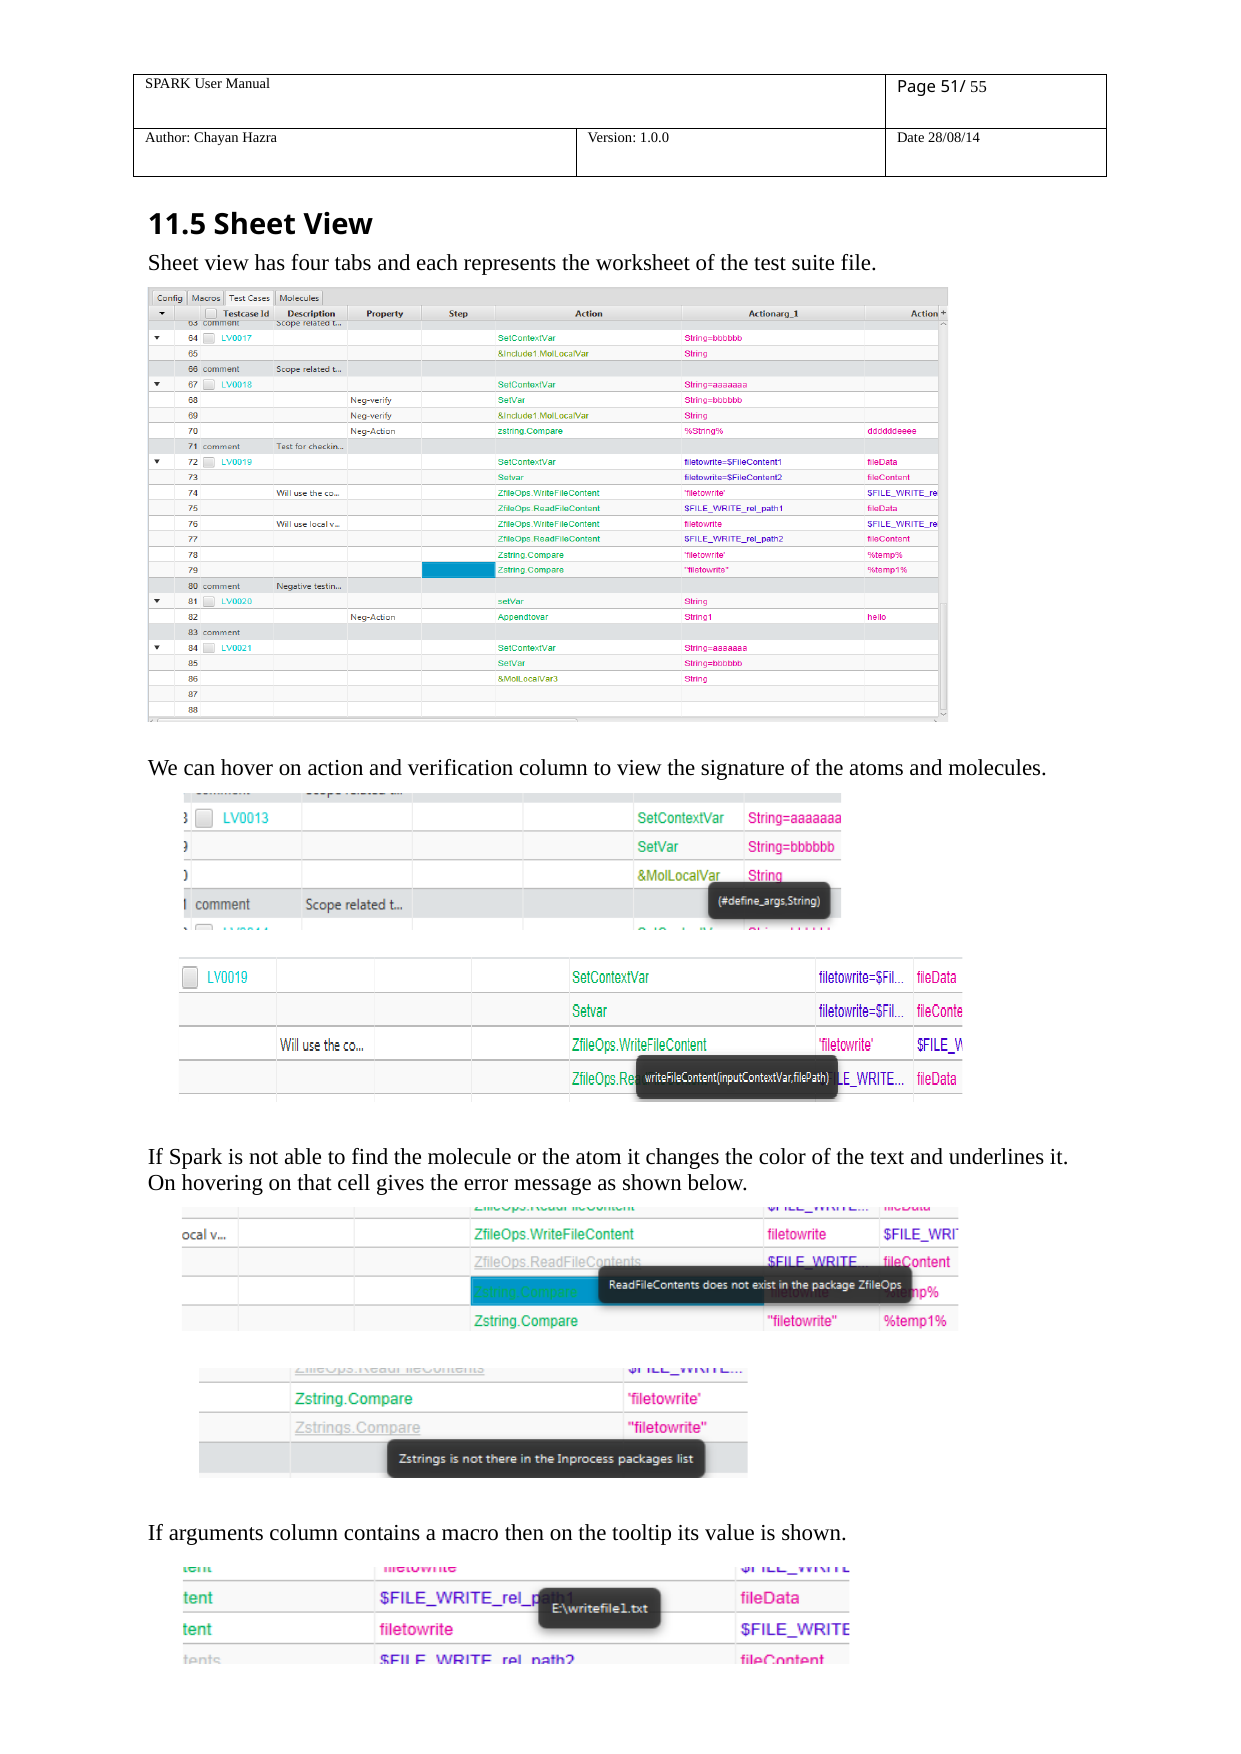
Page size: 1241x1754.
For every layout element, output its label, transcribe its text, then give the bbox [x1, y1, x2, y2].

text If Spark is not able to find the molecule or the atom it changes the color of the text and underlines it. On hovering on that cell gives the error message as shown below. [148, 1143, 1092, 1195]
text If arguments column contains a macro then on the tooltip its value is shown. [148, 1519, 1092, 1545]
picture [147, 287, 949, 722]
picture [199, 1368, 748, 1478]
text Sheet view has four tabs and each represents the worksheet of the test suite file. [148, 249, 1092, 275]
picture [181, 1207, 959, 1331]
picture [182, 1567, 850, 1664]
picture [183, 793, 842, 930]
picture [178, 957, 963, 1102]
text We can hover on action and verification column to view the signature of the atoms and molecules. [148, 754, 1092, 781]
subtitle 11.5 Sheet View [148, 203, 1092, 243]
